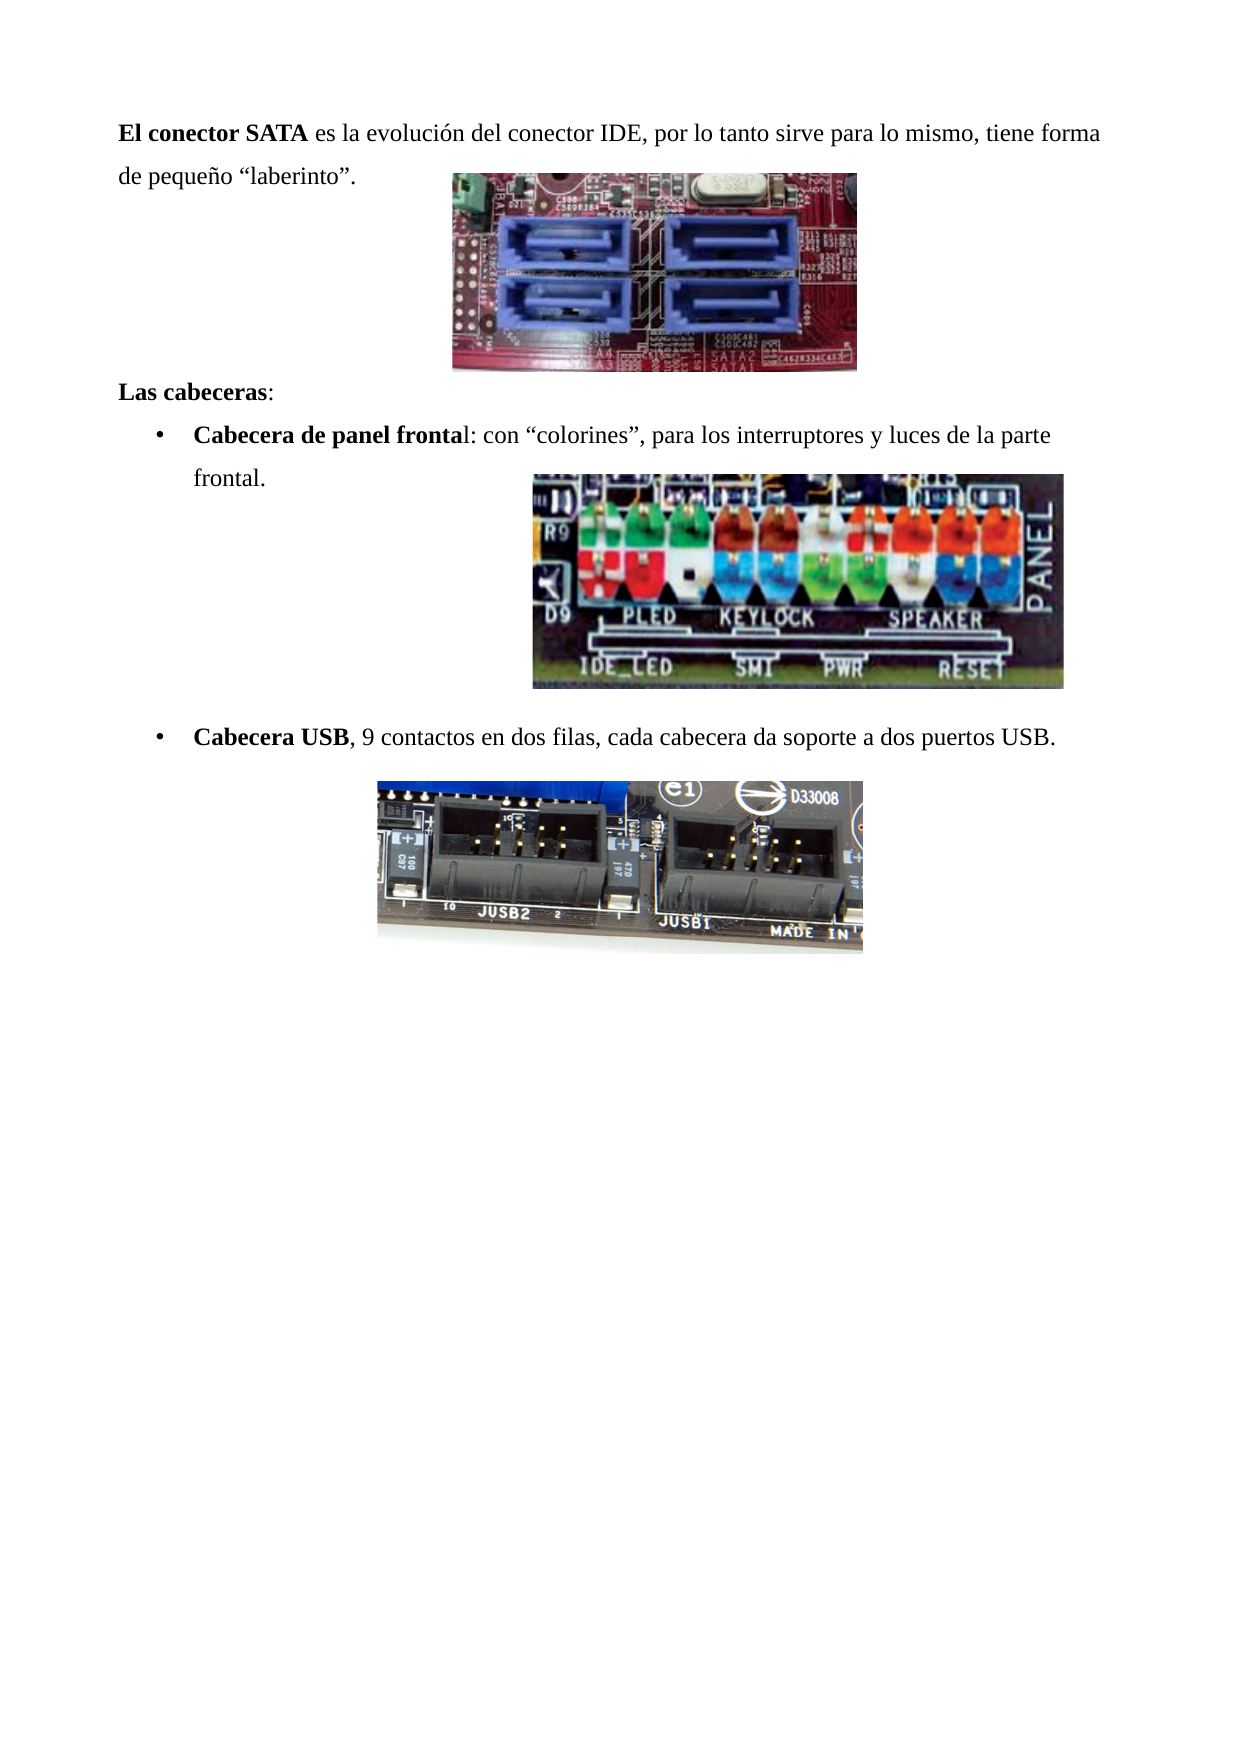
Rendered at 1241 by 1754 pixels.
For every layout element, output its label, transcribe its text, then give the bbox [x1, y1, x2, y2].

picture [452, 173, 857, 372]
list Cabecera de panel frontal: con “colorines”, para los interruptores y luces de la parte frontal. [156, 420, 1122, 492]
text El conector SATA es la evolución del conector IDE, por lo tanto sirve para lo mismo, tiene forma de pequeño “laberinto”. [118, 118, 1122, 190]
text Las cabeceras: [118, 377, 1122, 406]
picture [532, 474, 1064, 689]
list Cabecera USB, 9 contactos en dos filas, cada cabecera da soporte a dos puertos USB. [156, 722, 1122, 751]
